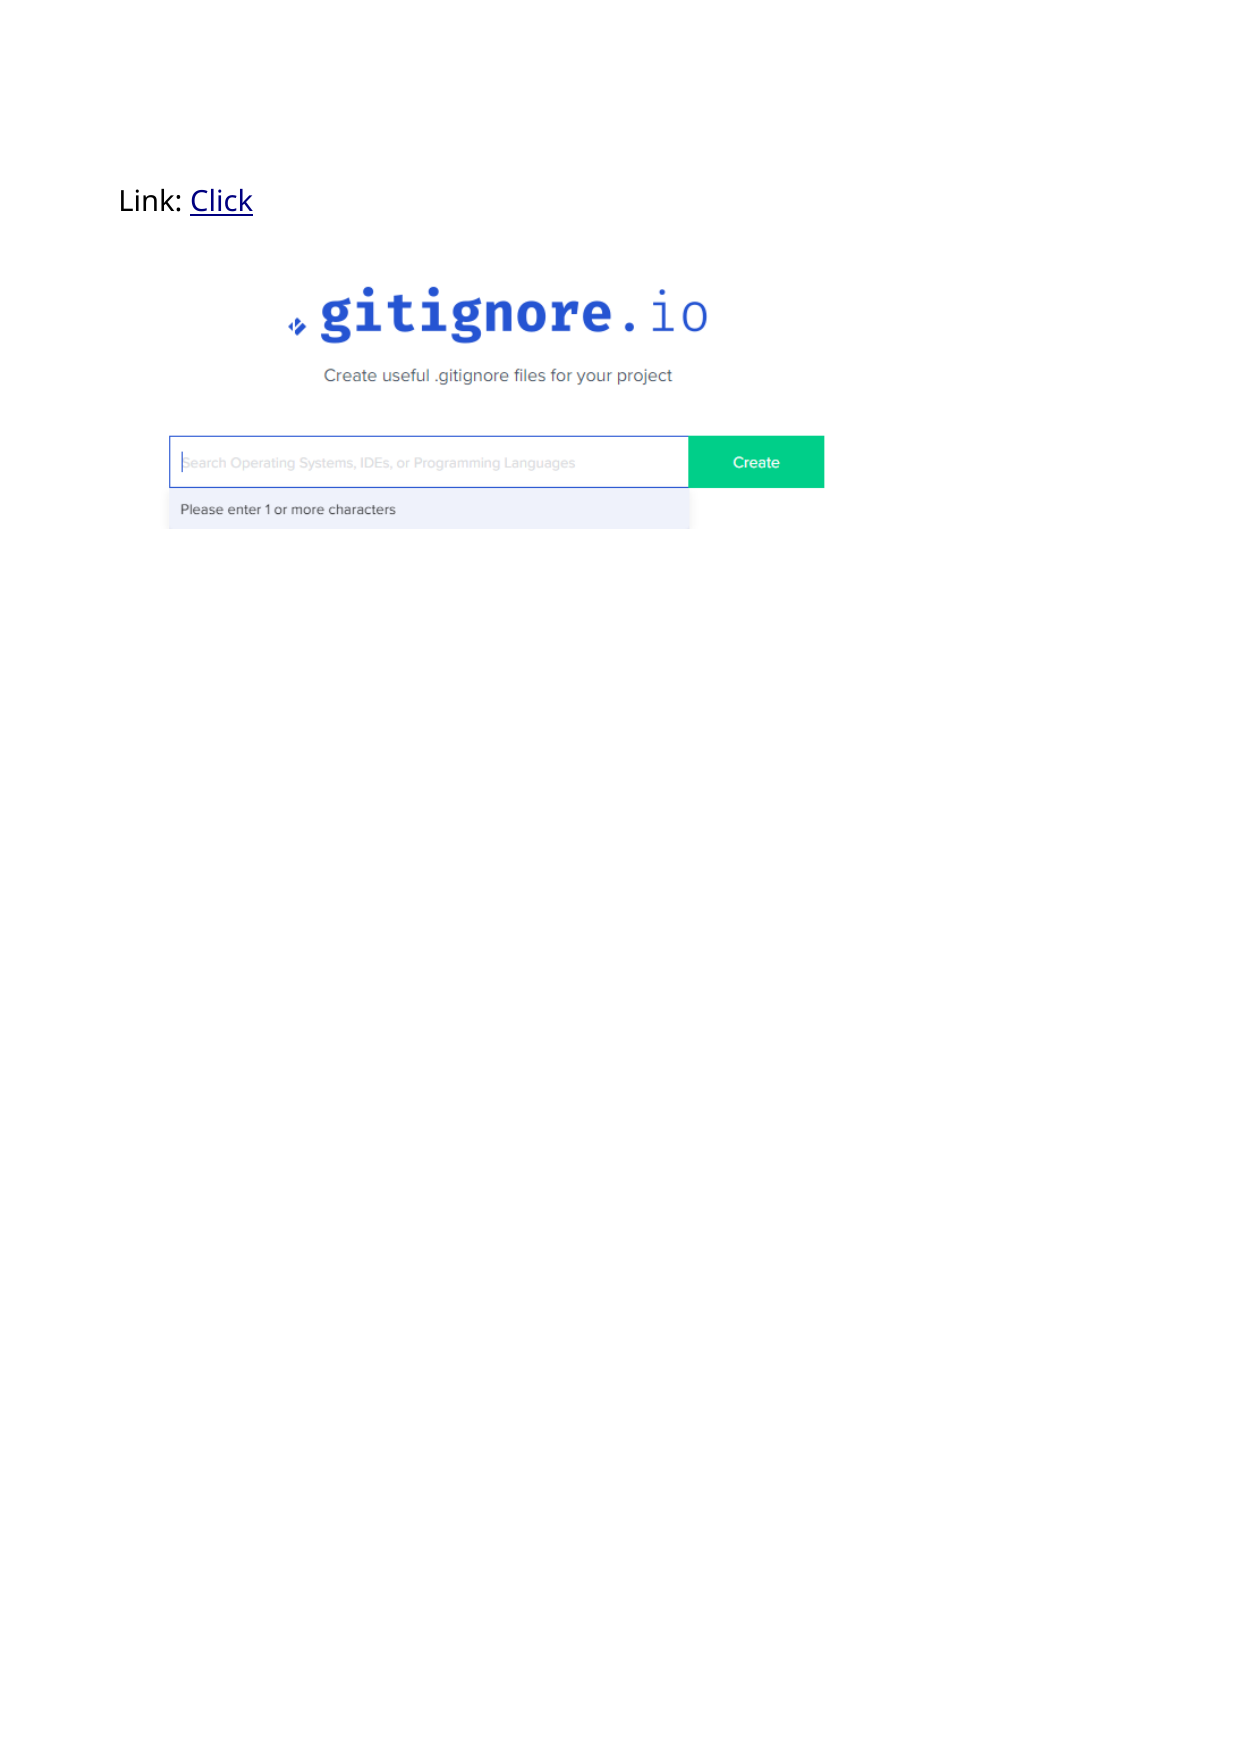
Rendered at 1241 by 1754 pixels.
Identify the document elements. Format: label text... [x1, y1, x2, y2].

picture [125, 238, 855, 529]
text Link: Click [118, 180, 1122, 220]
